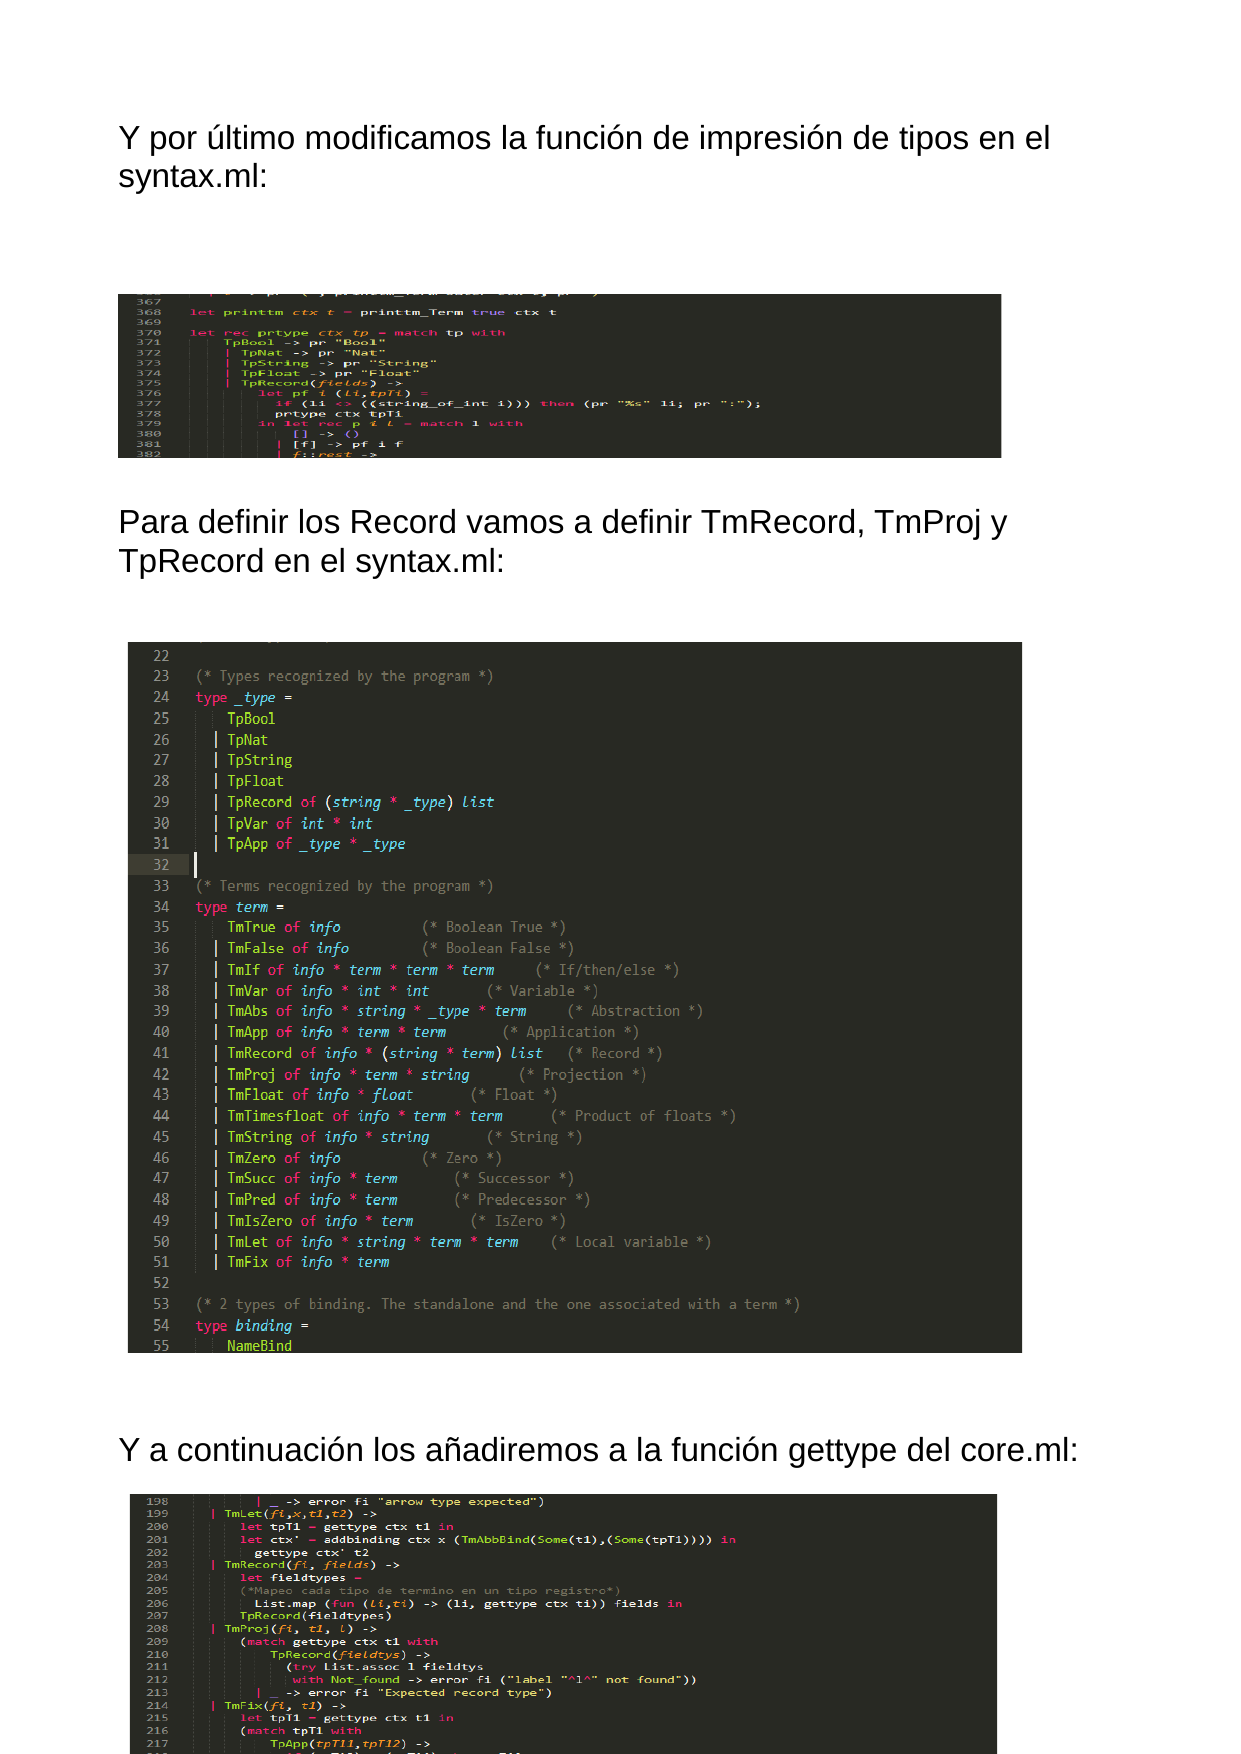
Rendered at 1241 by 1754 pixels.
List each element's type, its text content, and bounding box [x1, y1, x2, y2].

text Para definir los Record vamos a definir TmRecord, TmProj y TpRecord en el syntax.ml: [118, 502, 1122, 579]
text Y a continuación los añadiremos a la función gettype del core.ml: [118, 1430, 1122, 1468]
text Y por último modificamos la función de impresión de tipos en el syntax.ml: [118, 118, 1122, 195]
